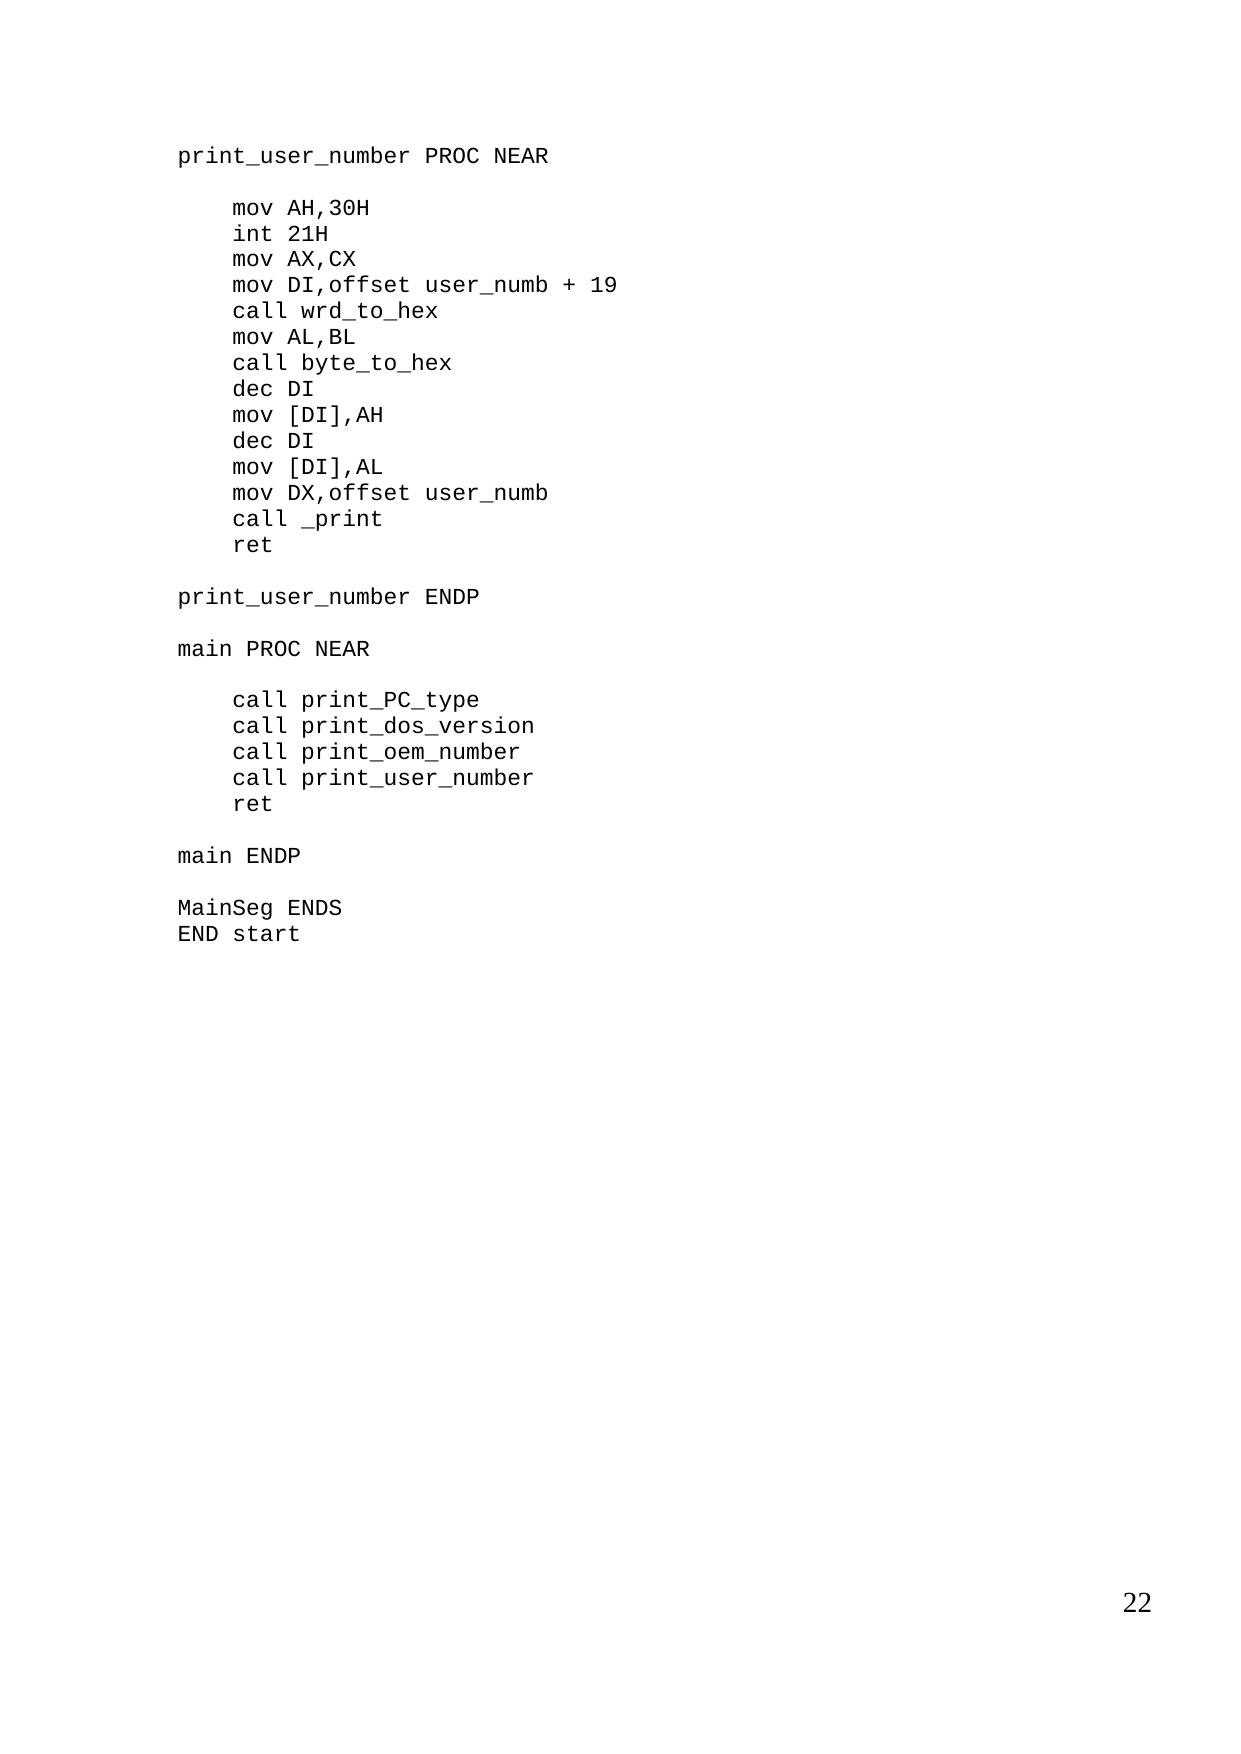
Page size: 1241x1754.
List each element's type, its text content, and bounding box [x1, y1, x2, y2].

text mov AH,30H [177, 196, 1152, 222]
text mov DI,offset user_numb + 19 [177, 274, 1152, 300]
text call print_PC_type [177, 689, 1152, 715]
text mov DX,offset user_numb [177, 481, 1152, 507]
text print_user_number PROC NEAR [177, 144, 1152, 170]
text main ENDP [177, 844, 1152, 870]
text mov [DI],AH [177, 403, 1152, 429]
text mov [DI],AL [177, 455, 1152, 481]
text MainSeg ENDS [177, 896, 1152, 922]
text int 21H [177, 222, 1152, 248]
text call wrd_to_hex [177, 300, 1152, 326]
text call _print [177, 507, 1152, 533]
text dec DI [177, 377, 1152, 403]
text ret [177, 792, 1152, 818]
text call byte_to_hex [177, 352, 1152, 377]
text ret [177, 533, 1152, 559]
text call print_dos_version [177, 715, 1152, 741]
text call print_oem_number [177, 741, 1152, 767]
text main PROC NEAR [177, 637, 1152, 663]
text END start [177, 922, 1152, 948]
text call print_user_number [177, 767, 1152, 792]
text mov AX,CX [177, 248, 1152, 274]
text dec DI [177, 429, 1152, 455]
text mov AL,BL [177, 326, 1152, 352]
text print_user_number ENDP [177, 585, 1152, 611]
